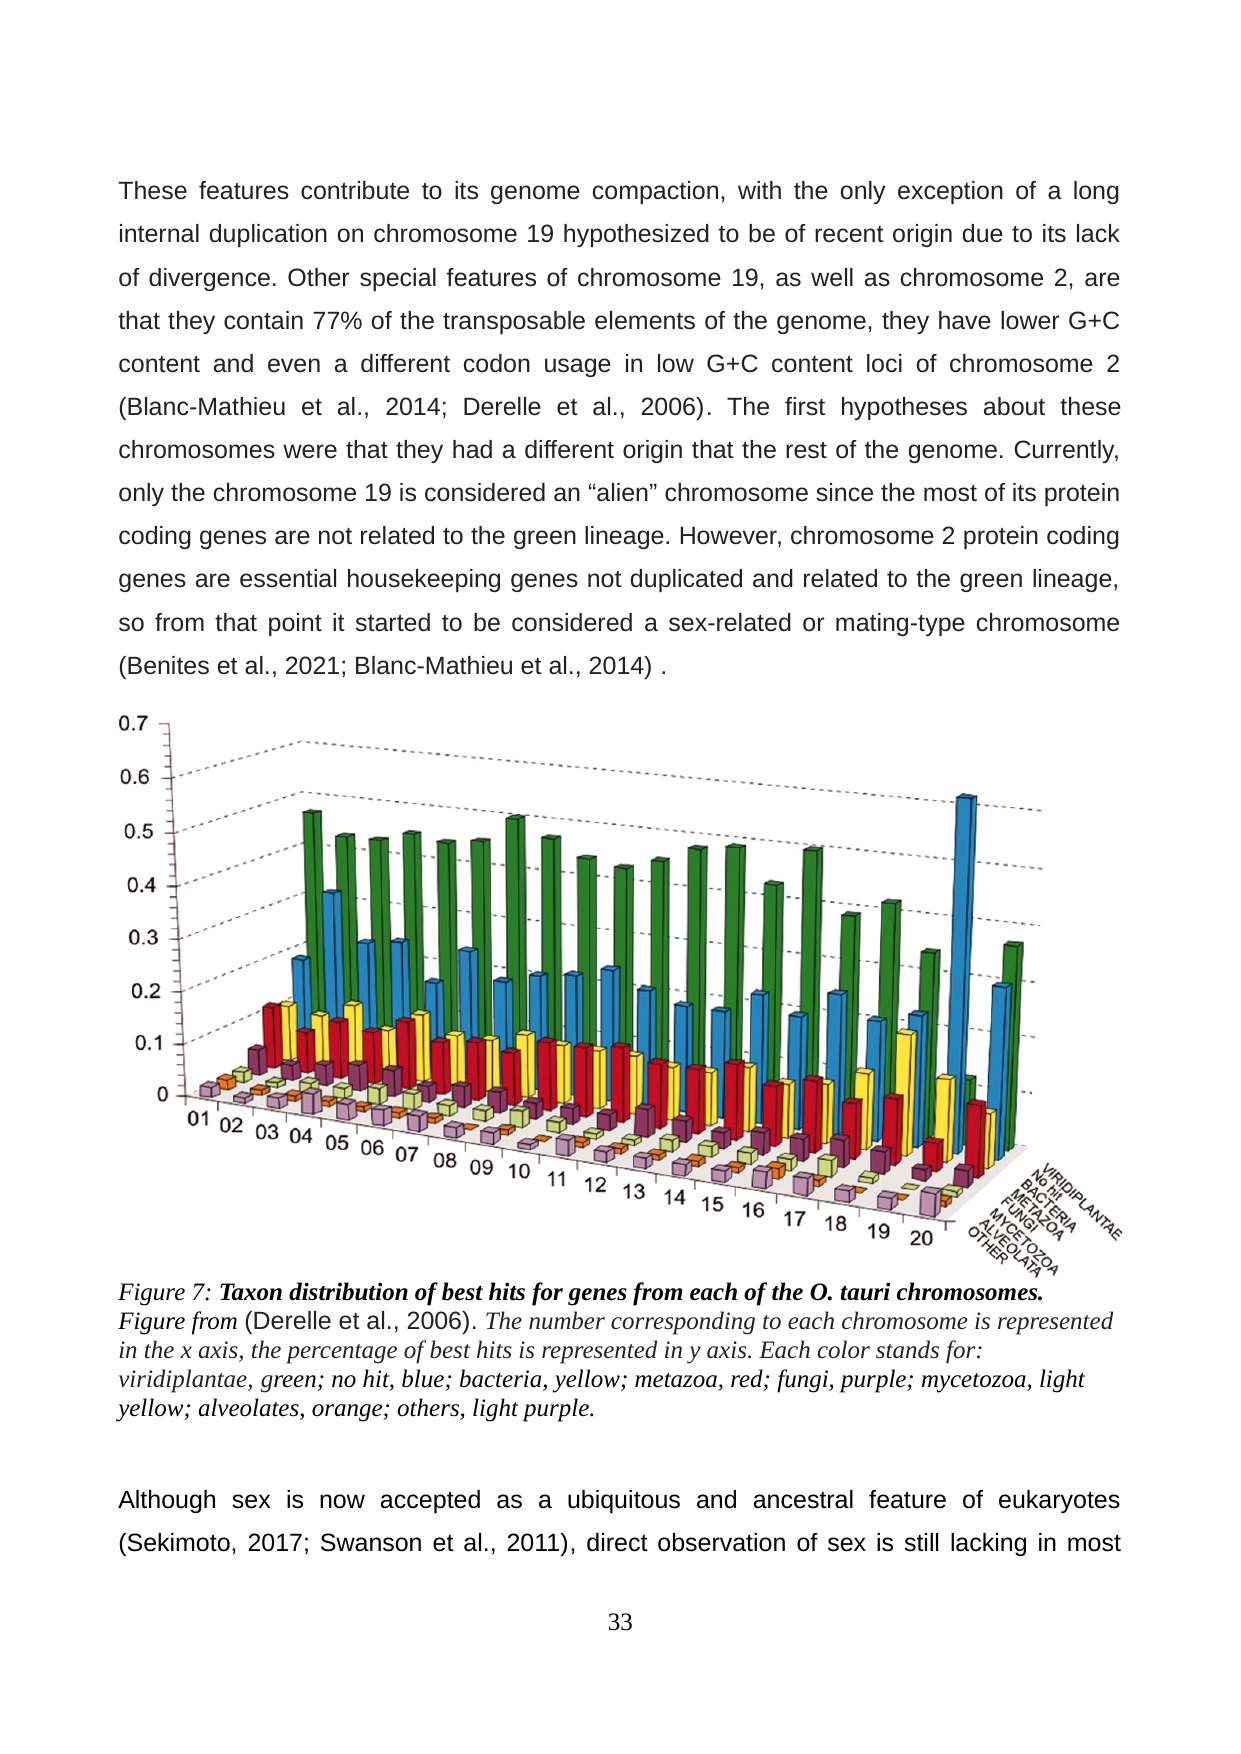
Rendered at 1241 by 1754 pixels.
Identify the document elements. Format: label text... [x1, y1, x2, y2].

text These features contribute to its genome compaction, with the only exception of a long internal duplication on chromosome 19 hypothesized to be of recent origin due to its lack of divergence. Other special features of chromosome 19, as well as chromosome 2, are that they contain 77% of the transposable elements of the genome, they have lower G+C content and even a different codon usage in low G+C content loci of chromosome 2 (Blanc-Mathieu et al., 2014; Derelle et al., 2006)⁠. The first hypotheses about these chromosomes were that they had a different origin that the rest of the genome. Currently, only the chromosome 19 is considered an “alien” chromosome since the most of its protein coding genes are not related to the green lineage. However, chromosome 2 protein coding genes are essential housekeeping genes not duplicated and related to the green lineage, so from that point it started to be considered a sex-related or mating-type chromosome (Benites et al., 2021; Blanc-Mathieu et al., 2014)⁠ . [118, 176, 1122, 679]
text Although sex is now accepted as a ubiquitous and ancestral feature of eukaryotes (Sekimoto, 2017; Swanson et al., 2011)⁠, direct observation of sex is still lacking in most [118, 1485, 1122, 1557]
picture [118, 712, 1123, 1278]
text Figure 7: Taxon distribution of best hits for genes from each of the O. tauri chromosomes. Figure from (Derelle et al., 2006)⁠. The number corresponding to each chromosome is represented in the x axis, the percentage of best hits is represented in y axis. Each color stands for: viridiplantae, green; no hit, blue; bacteria, yellow; metazoa, red; fungi, purple; mycetozoa, light yellow; alveolates, orange; others, light purple. [118, 1278, 1122, 1421]
